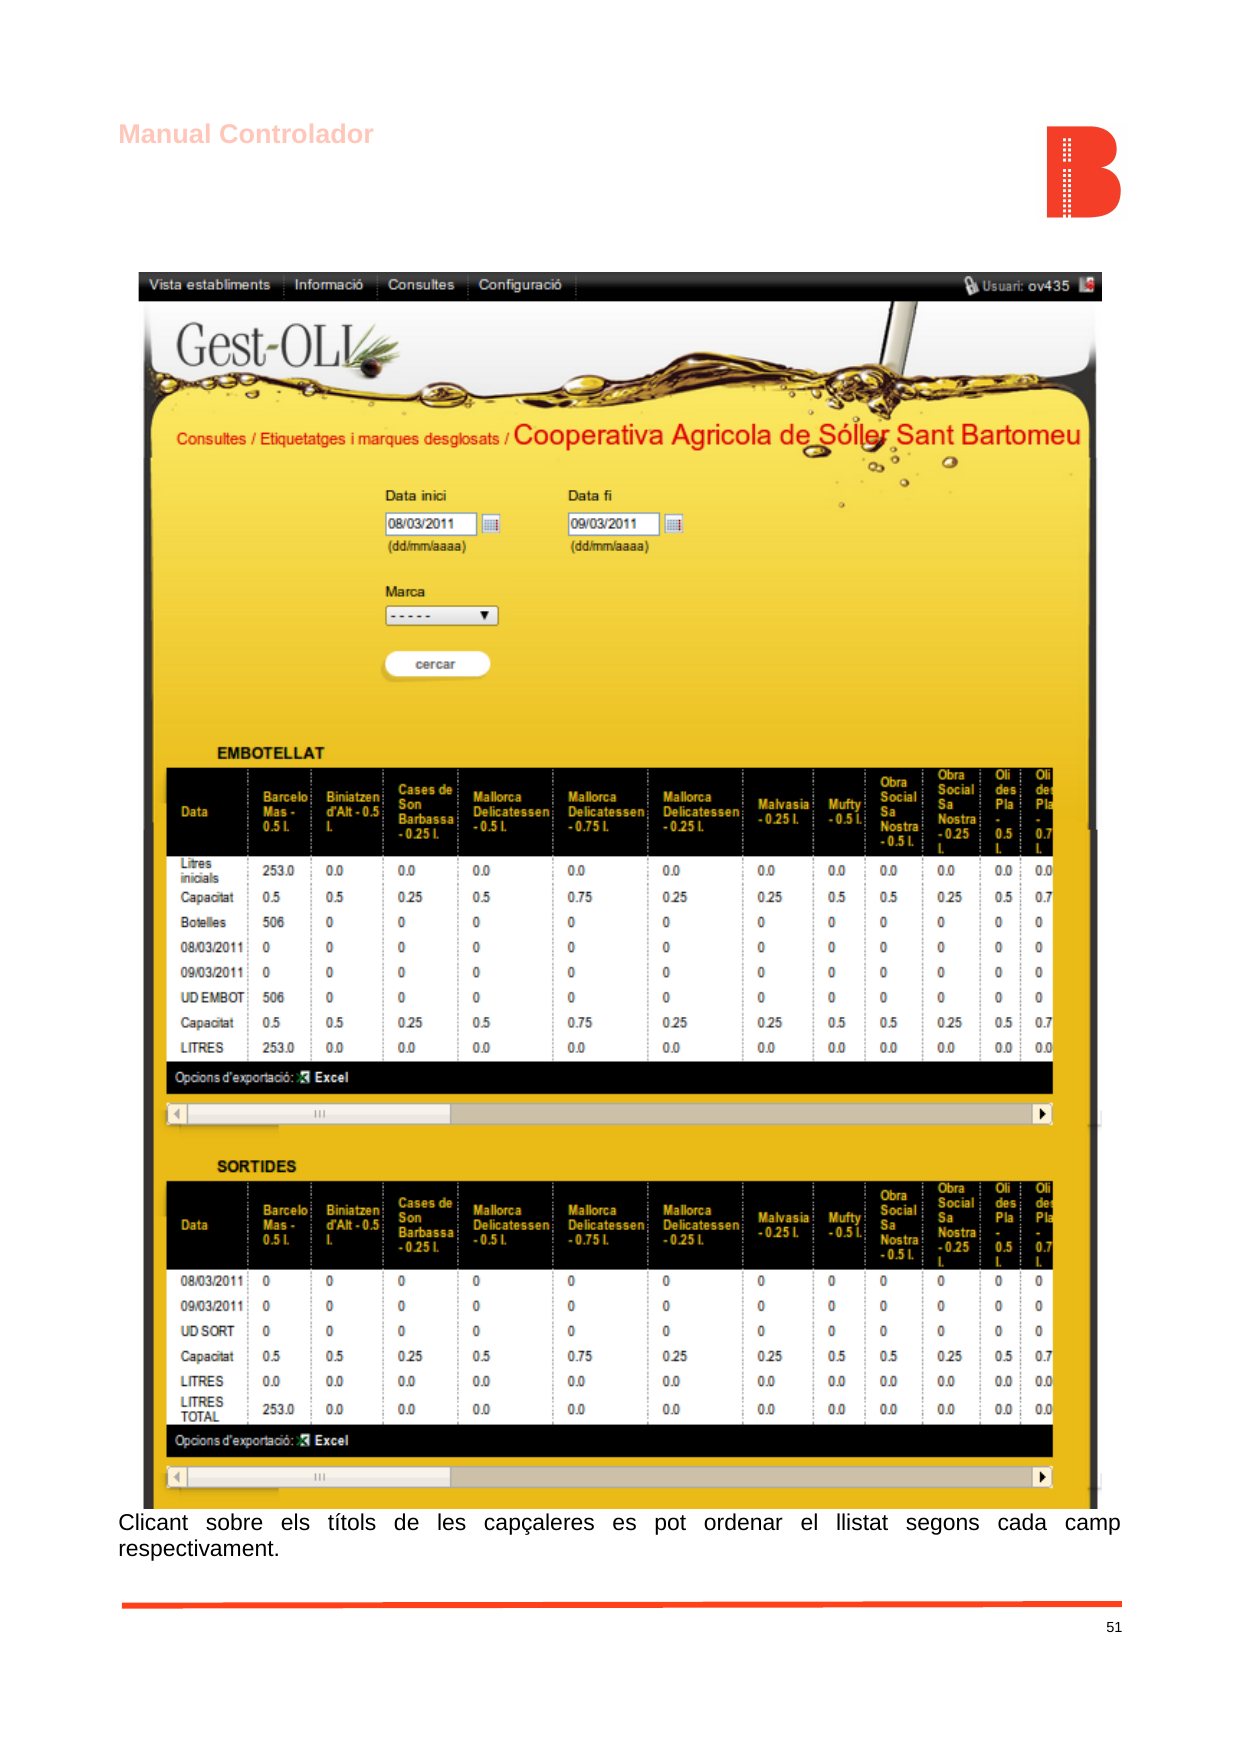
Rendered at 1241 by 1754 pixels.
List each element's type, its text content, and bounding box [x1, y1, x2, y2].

picture [1036, 124, 1130, 221]
text Clicant sobre els títols de les capçaleres es pot ordenar el llistat segons cada camp respectivament. [118, 273, 1122, 1561]
picture [138, 272, 1102, 1509]
